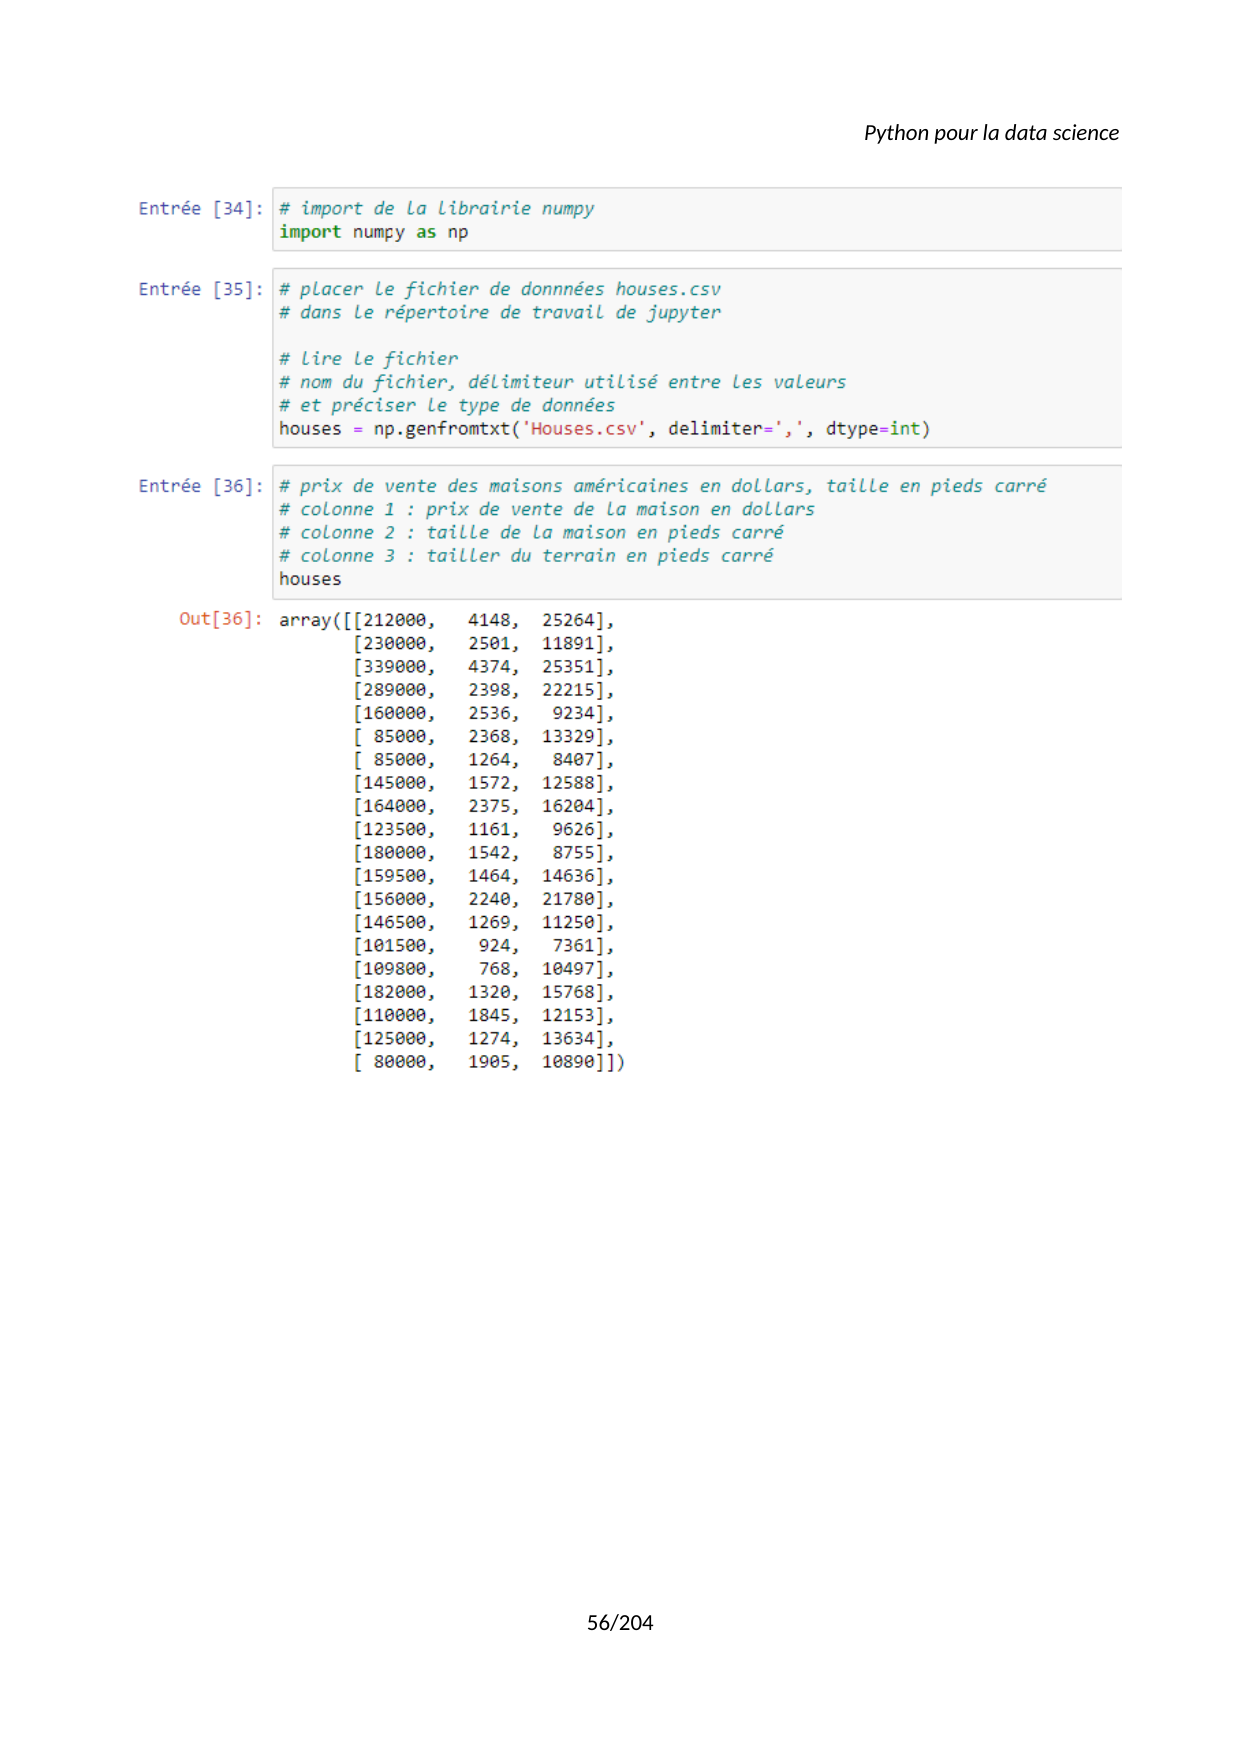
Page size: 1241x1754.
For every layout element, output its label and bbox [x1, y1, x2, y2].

picture [118, 175, 1122, 1091]
